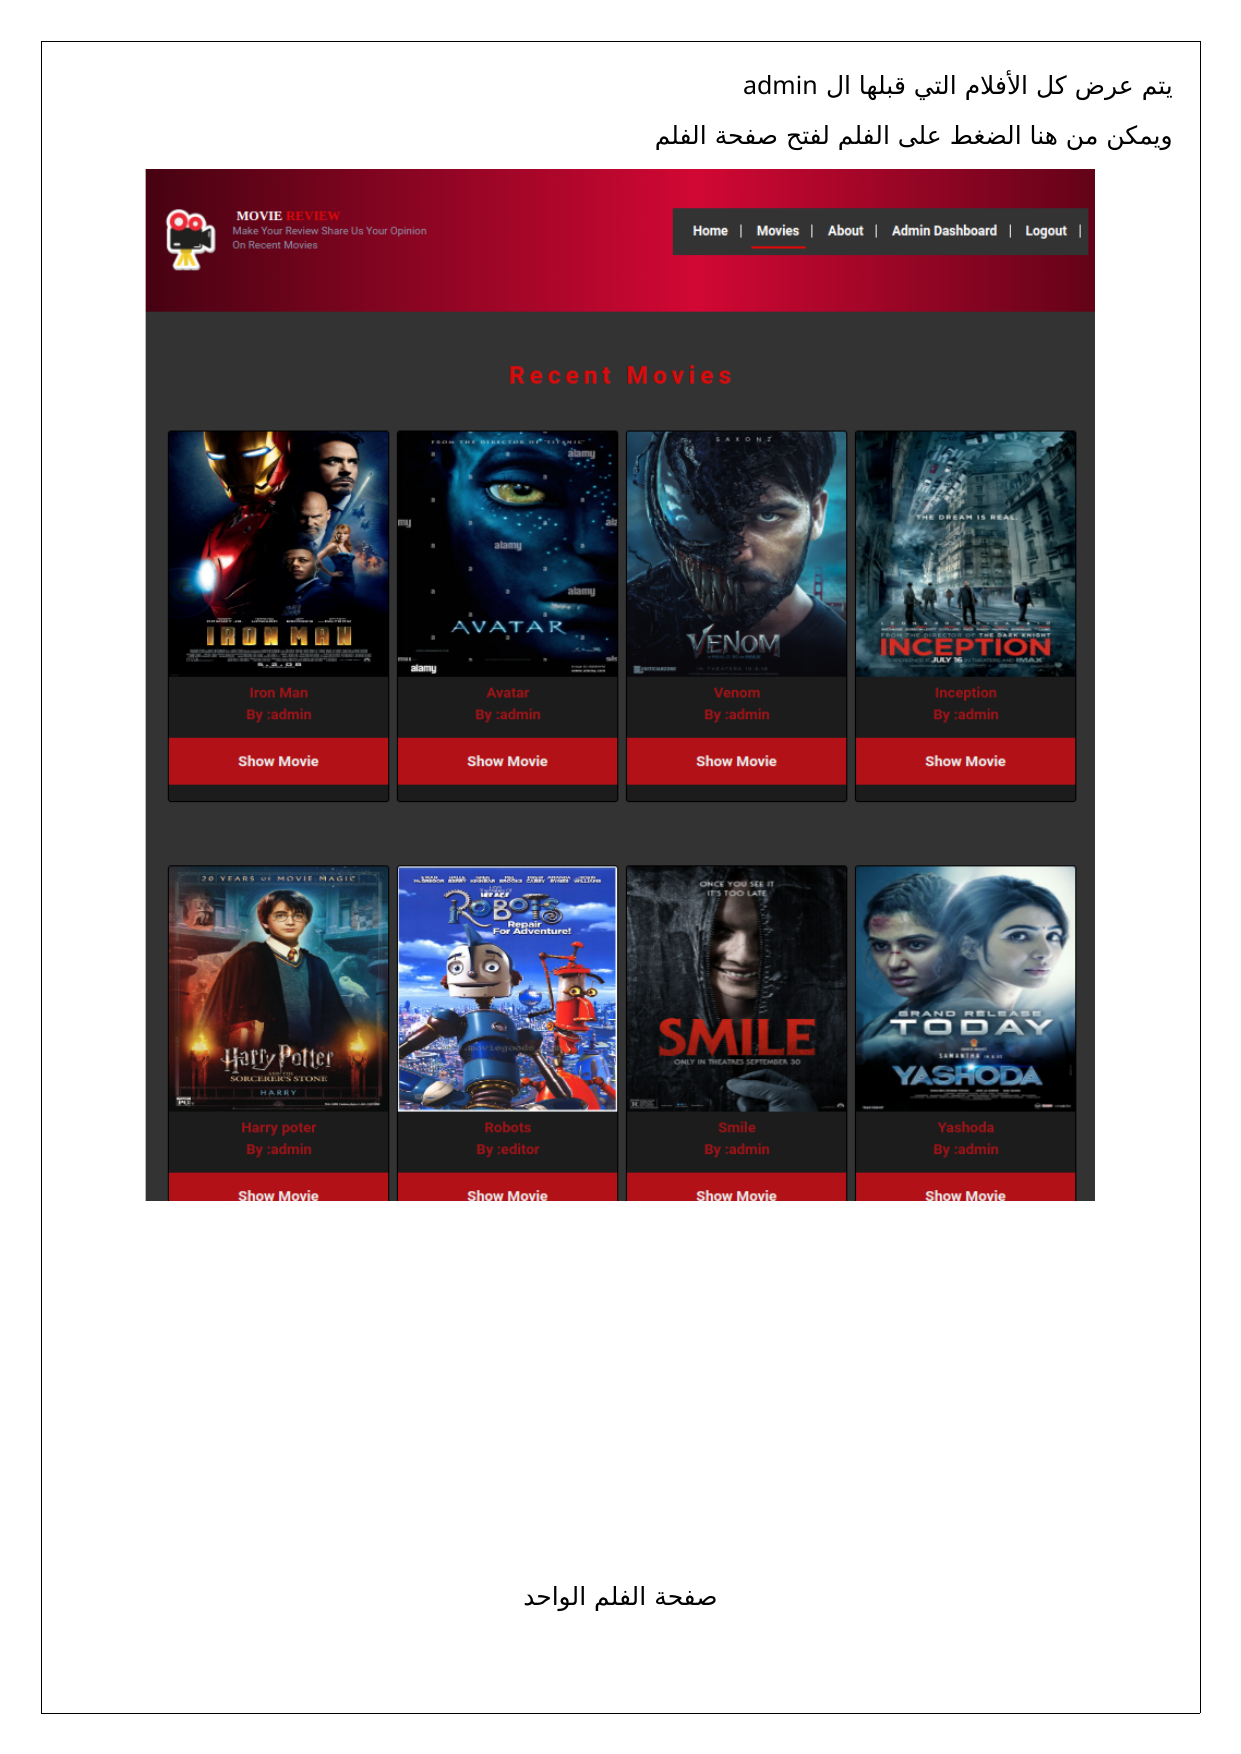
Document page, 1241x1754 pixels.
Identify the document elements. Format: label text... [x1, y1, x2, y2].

text صفحة الفلم الواحد [68, 1582, 1173, 1611]
picture [145, 169, 1095, 1201]
text يتم عرض كل الأفلام التي قبلها ال admin [68, 68, 1173, 102]
text ويمكن من هنا الضغط على الفلم لفتح صفحة الفلم [68, 121, 1173, 151]
